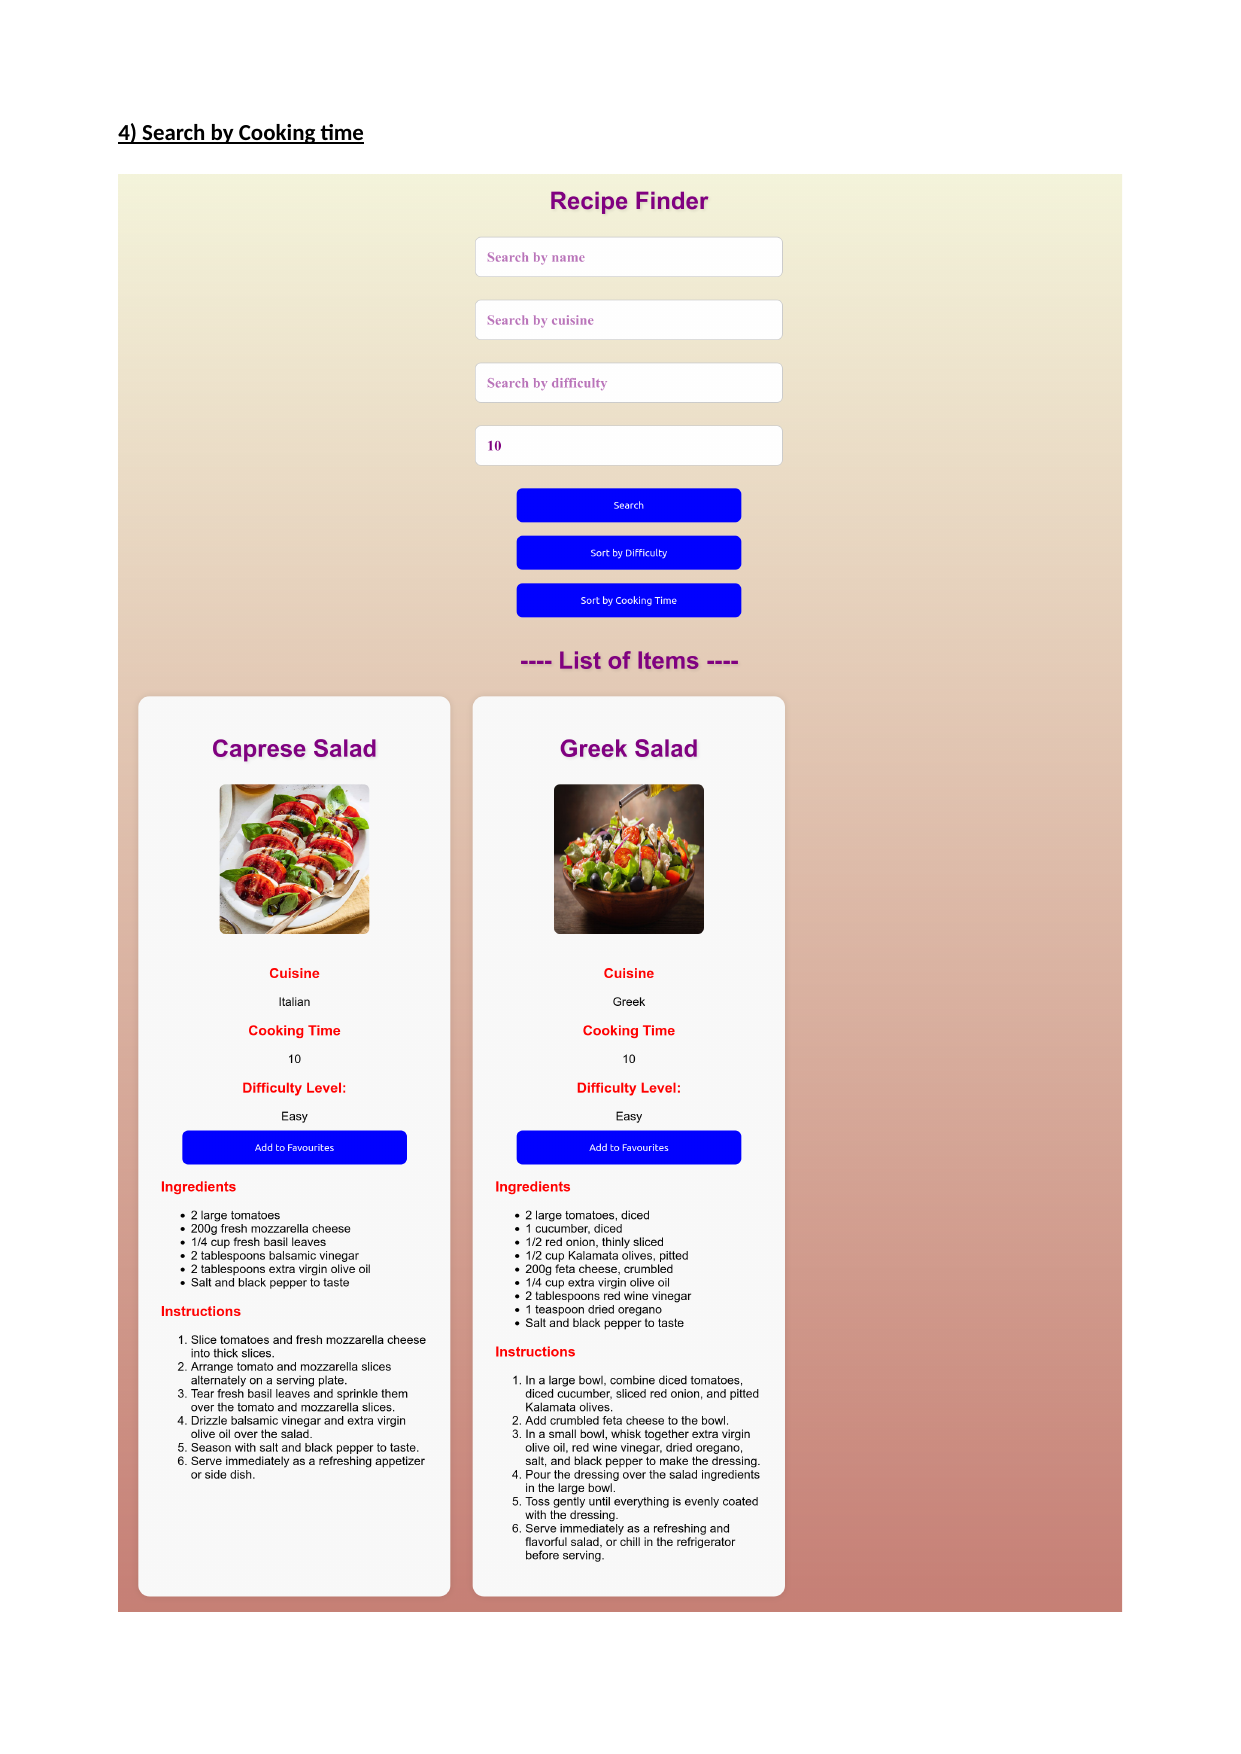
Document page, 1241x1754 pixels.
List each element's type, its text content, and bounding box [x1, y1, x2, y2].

picture [118, 174, 1123, 1612]
list 4) Search by Cooking time [118, 118, 1122, 146]
